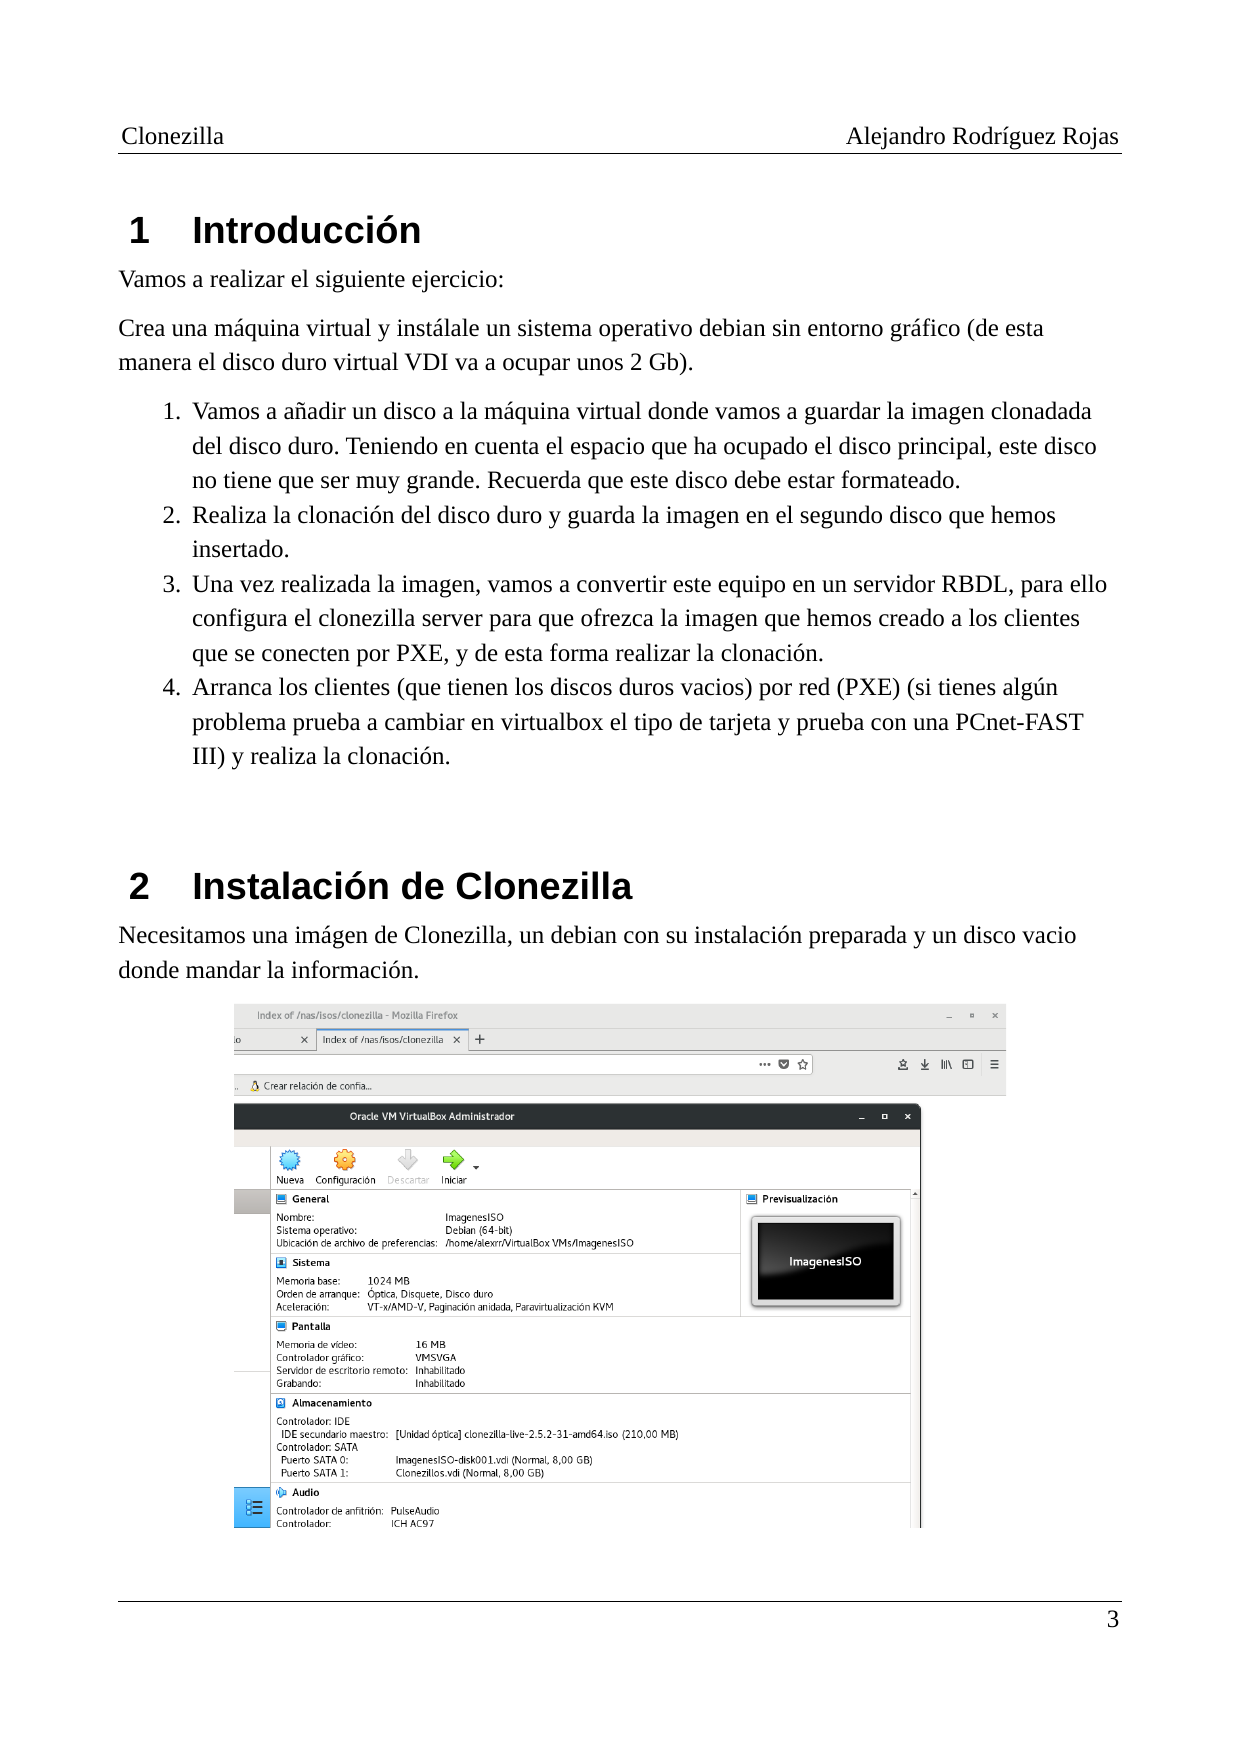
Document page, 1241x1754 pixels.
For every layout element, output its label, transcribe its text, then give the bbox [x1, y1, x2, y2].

list Realiza la clonación del disco duro y guarda la imagen en el segundo disco que hemos insertado. [162, 500, 1122, 563]
list Una vez realizada la imagen, vamos a convertir este equipo en un servidor RBDL, para ello configura el clonezilla server para que ofrezca la imagen que hemos creado a los clientes que se conecten por PXE, y de esta forma realizar la clonación. [162, 569, 1122, 666]
subtitle Instalación de Clonezilla [118, 864, 1122, 908]
text Necesitamos una imágen de Clonezilla, un debian con su instalación preparada y un disco vacio donde mandar la información. [118, 920, 1122, 983]
text Crea una máquina virtual y instálale un sistema operativo debian sin entorno gráfico (de esta manera el disco duro virtual VDI va a ocupar unos 2 Gb). [118, 313, 1122, 376]
text Vamos a realizar el siguiente ejercicio: [118, 264, 1122, 292]
subtitle Introducción [118, 207, 1122, 251]
list Arranca los clientes (que tienen los discos duros vacios) por red (PXE) (si tienes algún problema prueba a cambiar en virtualbox el tipo de tarjeta y prueba con una PCnet-FAST III) y realiza la clonación. [162, 672, 1122, 770]
list Vamos a añadir un disco a la máquina virtual donde vamos a guardar la imagen clonadada del disco duro. Teniendo en cuenta el espacio que ha ocupado el disco principal, este disco no tiene que ser muy grande. Recuerda que este disco debe estar formateado. [162, 396, 1122, 494]
